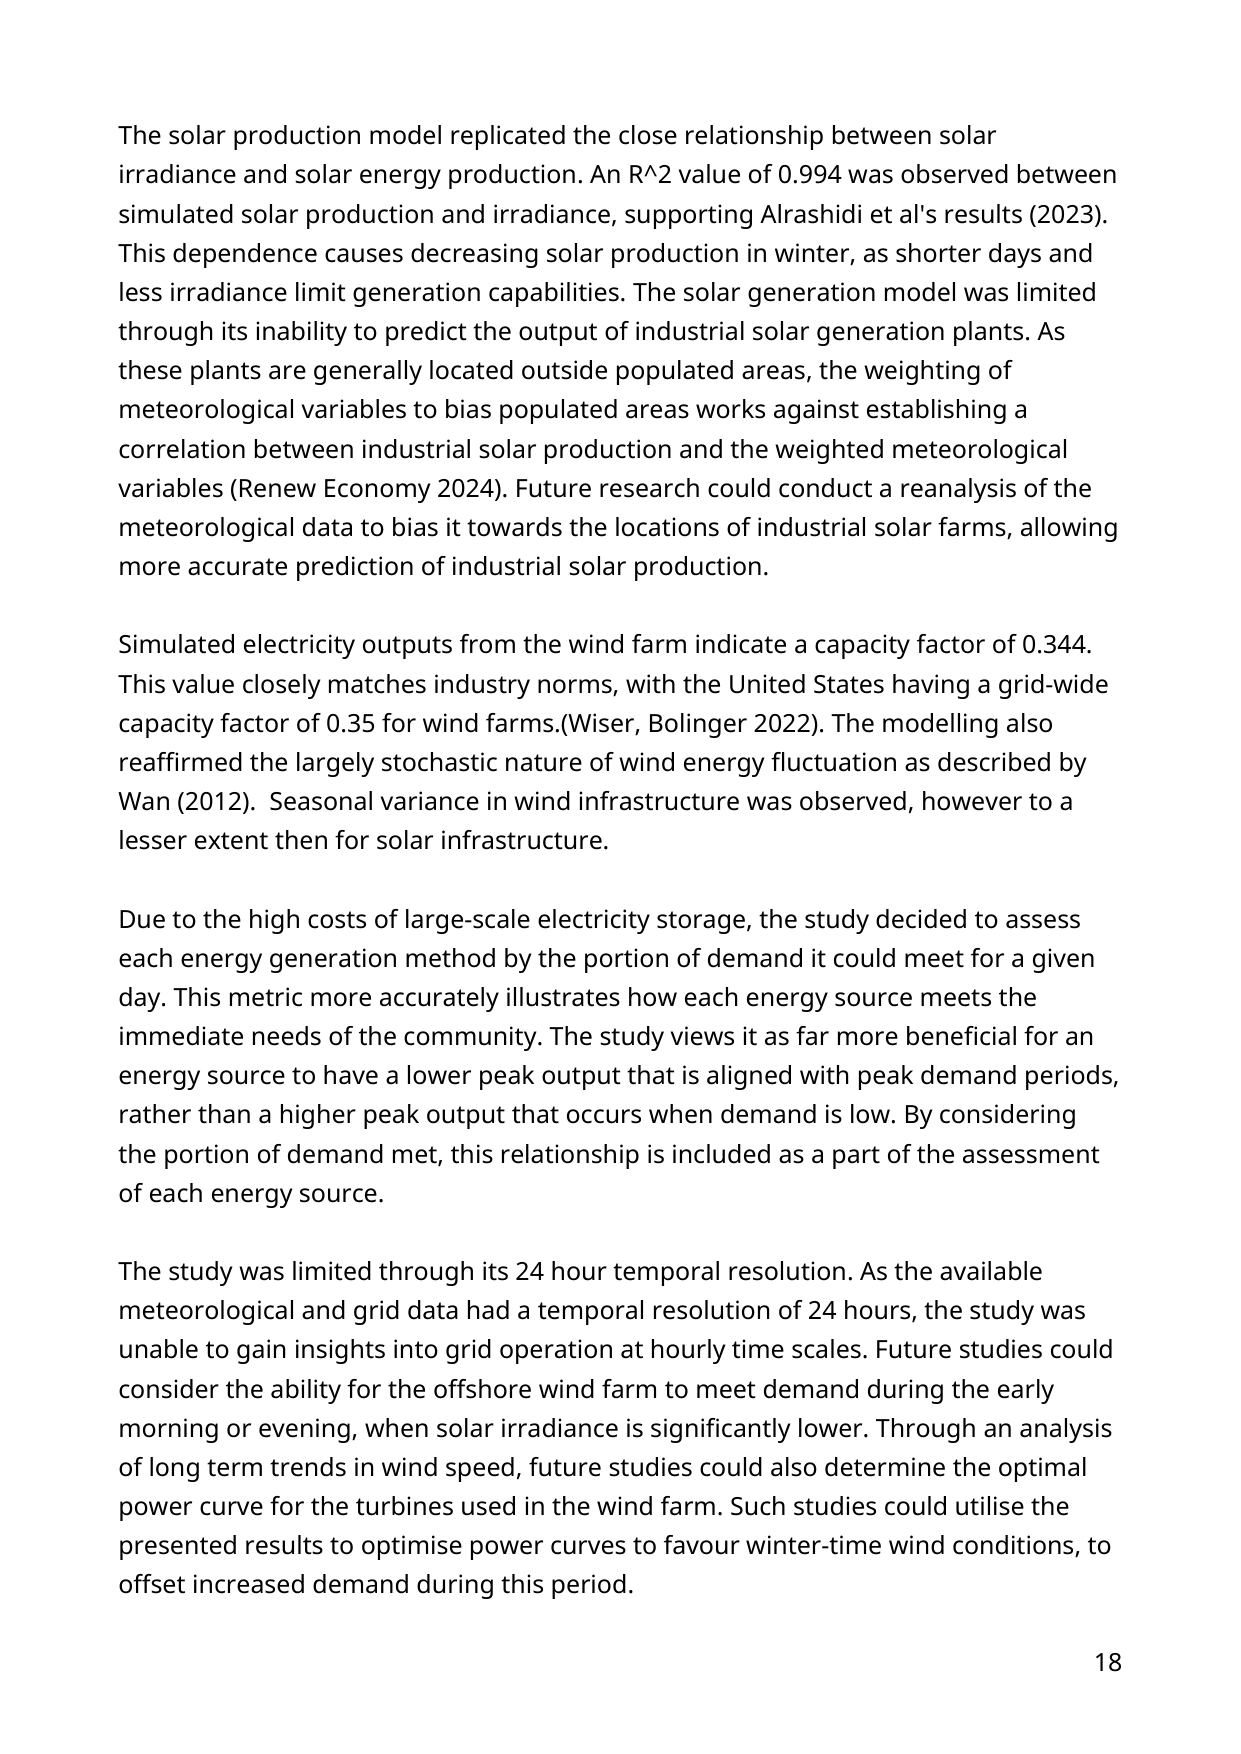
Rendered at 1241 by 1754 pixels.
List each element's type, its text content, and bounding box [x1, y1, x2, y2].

text The solar production model replicated the close relationship between solar irradiance and solar energy production. An R^2 value of 0.994 was observed between simulated solar production and irradiance, supporting Alrashidi et al's results (2023). This dependence causes decreasing solar production in winter, as shorter days and less irradiance limit generation capabilities. The solar generation model was limited through its inability to predict the output of industrial solar generation plants. As these plants are generally located outside populated areas, the weighting of meteorological variables to bias populated areas works against establishing a correlation between industrial solar production and the weighted meteorological variables (Renew Economy 2024). Future research could conduct a reanalysis of the meteorological data to bias it towards the locations of industrial solar farms, allowing more accurate prediction of industrial solar production. [118, 118, 1122, 583]
text Due to the high costs of large-scale electricity storage, the study decided to assess each energy generation method by the portion of demand it could meet for a given day. This metric more accurately illustrates how each energy source meets the immediate needs of the community. The study views it as far more beneficial for an energy source to have a lower peak output that is aligned with peak demand periods, rather than a higher peak output that occurs when demand is low. By considering the portion of demand met, this relationship is included as a part of the assessment of each energy source. [118, 901, 1122, 1209]
text The study was limited through its 24 hour temporal resolution. As the available meteorological and grid data had a temporal resolution of 24 hours, the study was unable to gain insights into grid operation at hourly time scales. Future studies could consider the ability for the offshore wind farm to meet demand during the early morning or evening, when solar irradiance is significantly lower. Through an analysis of long term trends in wind speed, future studies could also determine the optimal power curve for the turbines used in the wind farm. Such studies could utilise the presented results to optimise power curves to favour winter-time wind conditions, to offset increased demand during this period. [118, 1254, 1122, 1601]
text Simulated electricity outputs from the wind farm indicate a capacity factor of 0.344. This value closely matches industry norms, with the United States having a grid-wide capacity factor of 0.35 for wind farms.(Wiser, Bolinger 2022). The modelling also reaffirmed the largely stochastic nature of wind energy fluctuation as described by Wan (2012). Seasonal variance in wind infrastructure was observed, however to a lesser extent then for solar infrastructure. [118, 627, 1122, 857]
